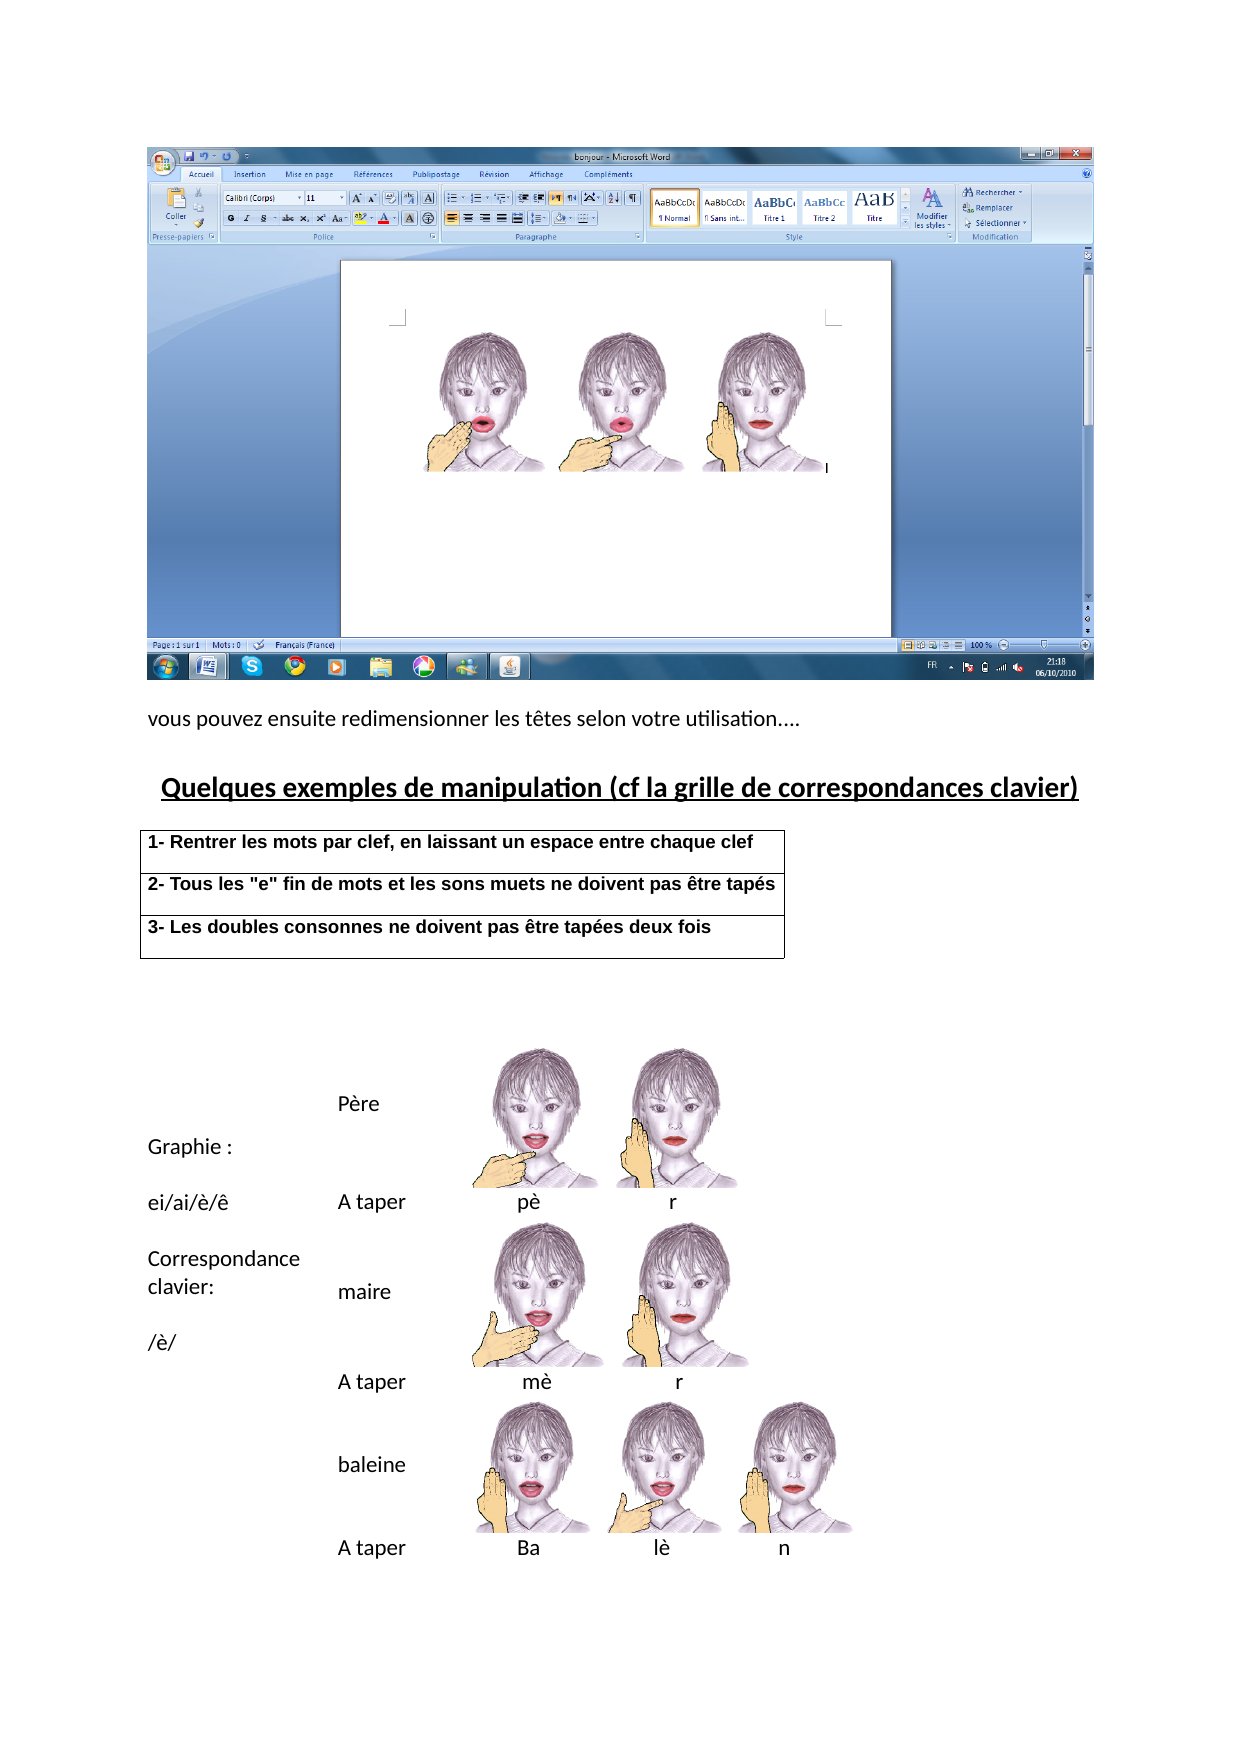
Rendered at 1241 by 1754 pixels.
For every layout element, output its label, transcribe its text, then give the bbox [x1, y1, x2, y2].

table_cell [854, 1395, 1104, 1533]
table_header 1- Rentrer les mots par clef, en laissant un espace entre chaque clef [141, 831, 784, 873]
picture [147, 147, 1094, 680]
table_cell A taper [326, 1533, 449, 1561]
table_cell A taper [326, 1188, 449, 1216]
table_cell maire [326, 1216, 449, 1367]
text vous pouvez ensuite redimensionner les têtes selon votre utilisation.... [148, 704, 1092, 732]
text Quelques exemples de manipulation (cf la grille de correspondances clavier) [148, 769, 1092, 804]
table_header [449, 1020, 1104, 1187]
table_header Père [326, 1020, 449, 1187]
table_cell Ba lè n [449, 1533, 1104, 1561]
table_cell pè r [449, 1188, 1104, 1216]
table_cell [449, 1395, 460, 1533]
table_cell mè r [449, 1367, 1104, 1395]
table_header Graphie : ei/ai/è/ê Correspondance clavier: /è/ [136, 1020, 326, 1561]
table_cell 3- Les doubles consonnes ne doivent pas être tapées deux fois [141, 916, 784, 958]
table_cell baleine [326, 1395, 449, 1533]
table_cell [750, 1216, 1104, 1367]
table_cell 2- Tous les "e" fin de mots et les sons muets ne doivent pas être tapés [141, 874, 784, 915]
table_cell A taper [326, 1367, 449, 1395]
table_cell [449, 1216, 460, 1367]
